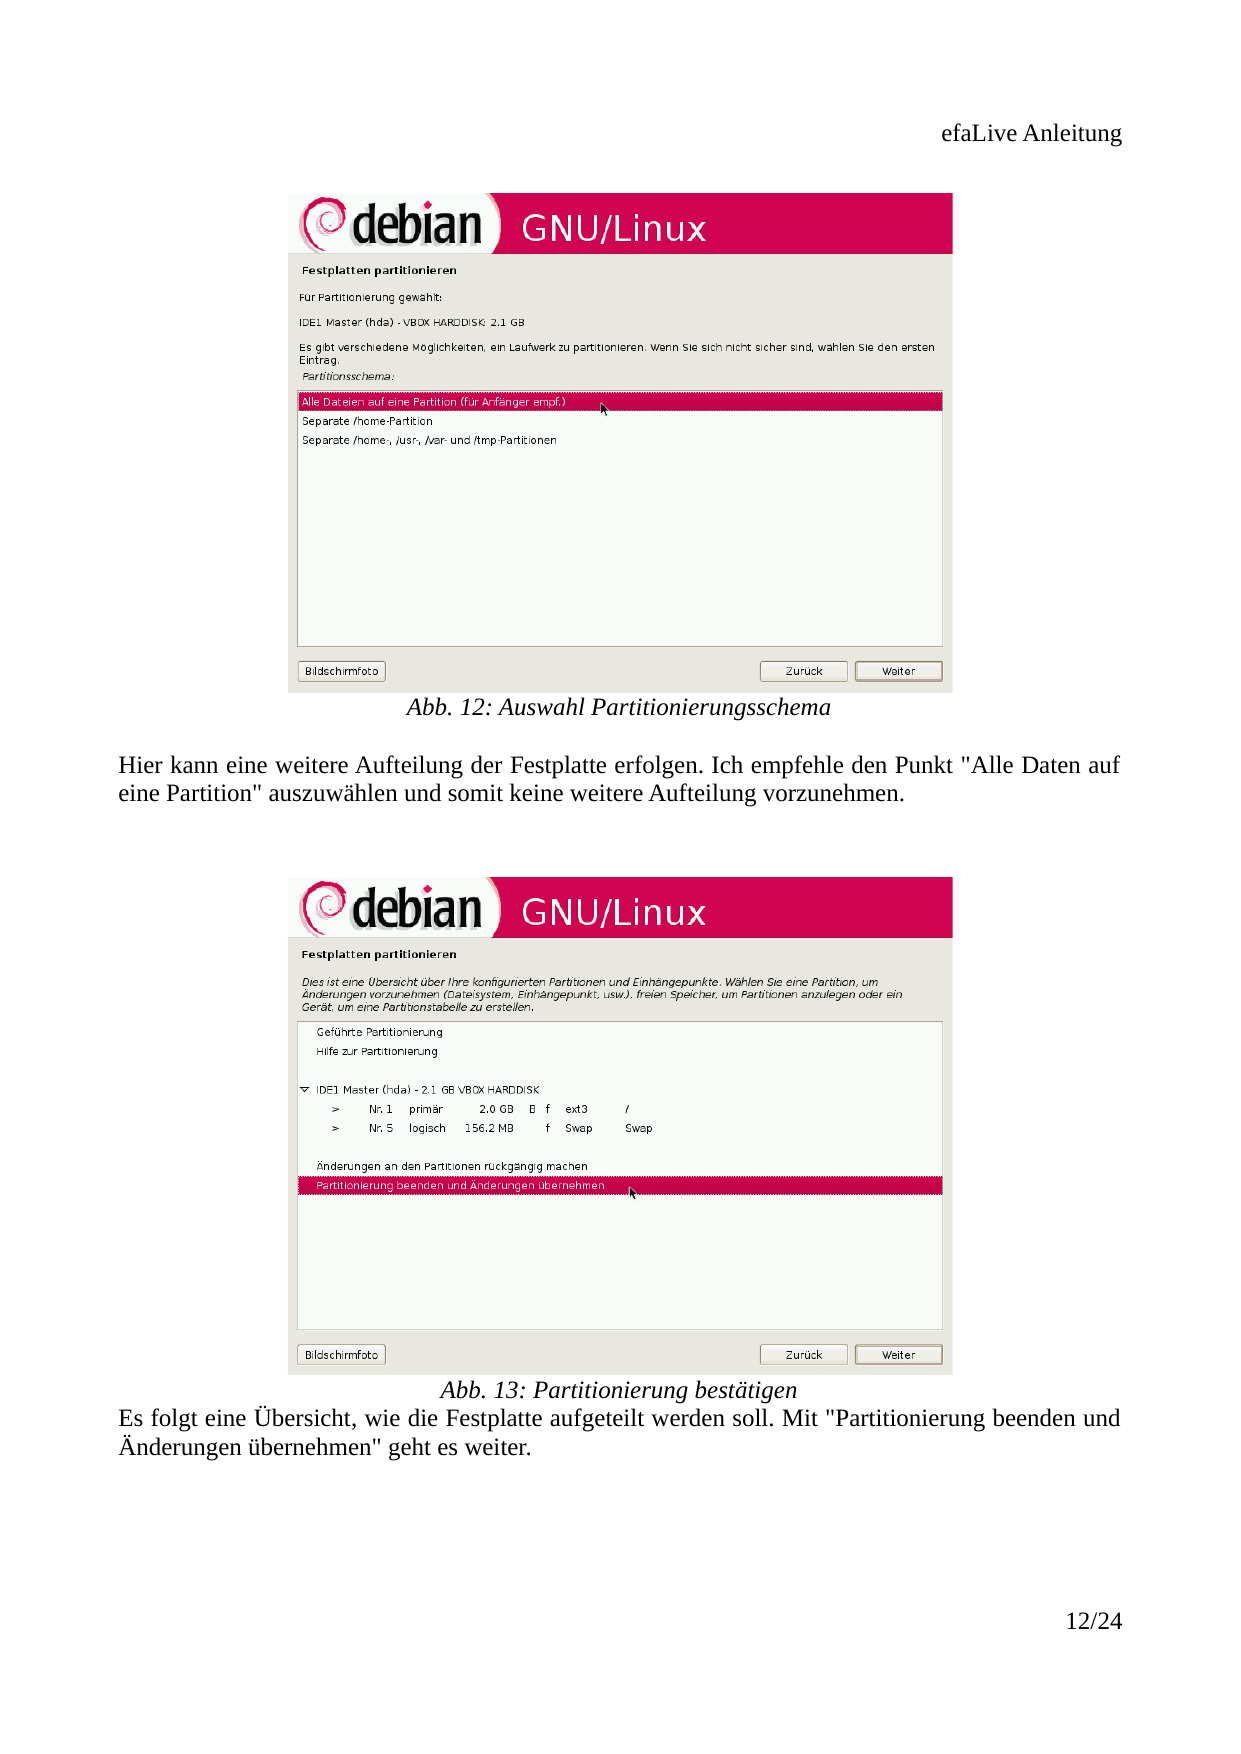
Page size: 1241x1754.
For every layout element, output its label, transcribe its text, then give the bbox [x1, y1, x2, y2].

text Abb. 13: Partitionierung bestätigen [288, 1375, 953, 1403]
picture [288, 193, 953, 693]
text Abb. 12: Auswahl Partitionierungsschema [288, 693, 952, 721]
text Hier kann eine weitere Aufteilung der Festplatte erfolgen. Ich empfehle den Punkt "Alle Daten auf eine Partition" auszuwählen und somit keine weitere Aufteilung vorzunehmen. [118, 750, 1122, 807]
picture [287, 877, 953, 1375]
text Es folgt eine Übersicht, wie die Festplatte aufgeteilt werden soll. Mit "Partitionierung beenden und Änderungen übernehmen" geht es weiter. [118, 1245, 1122, 1461]
